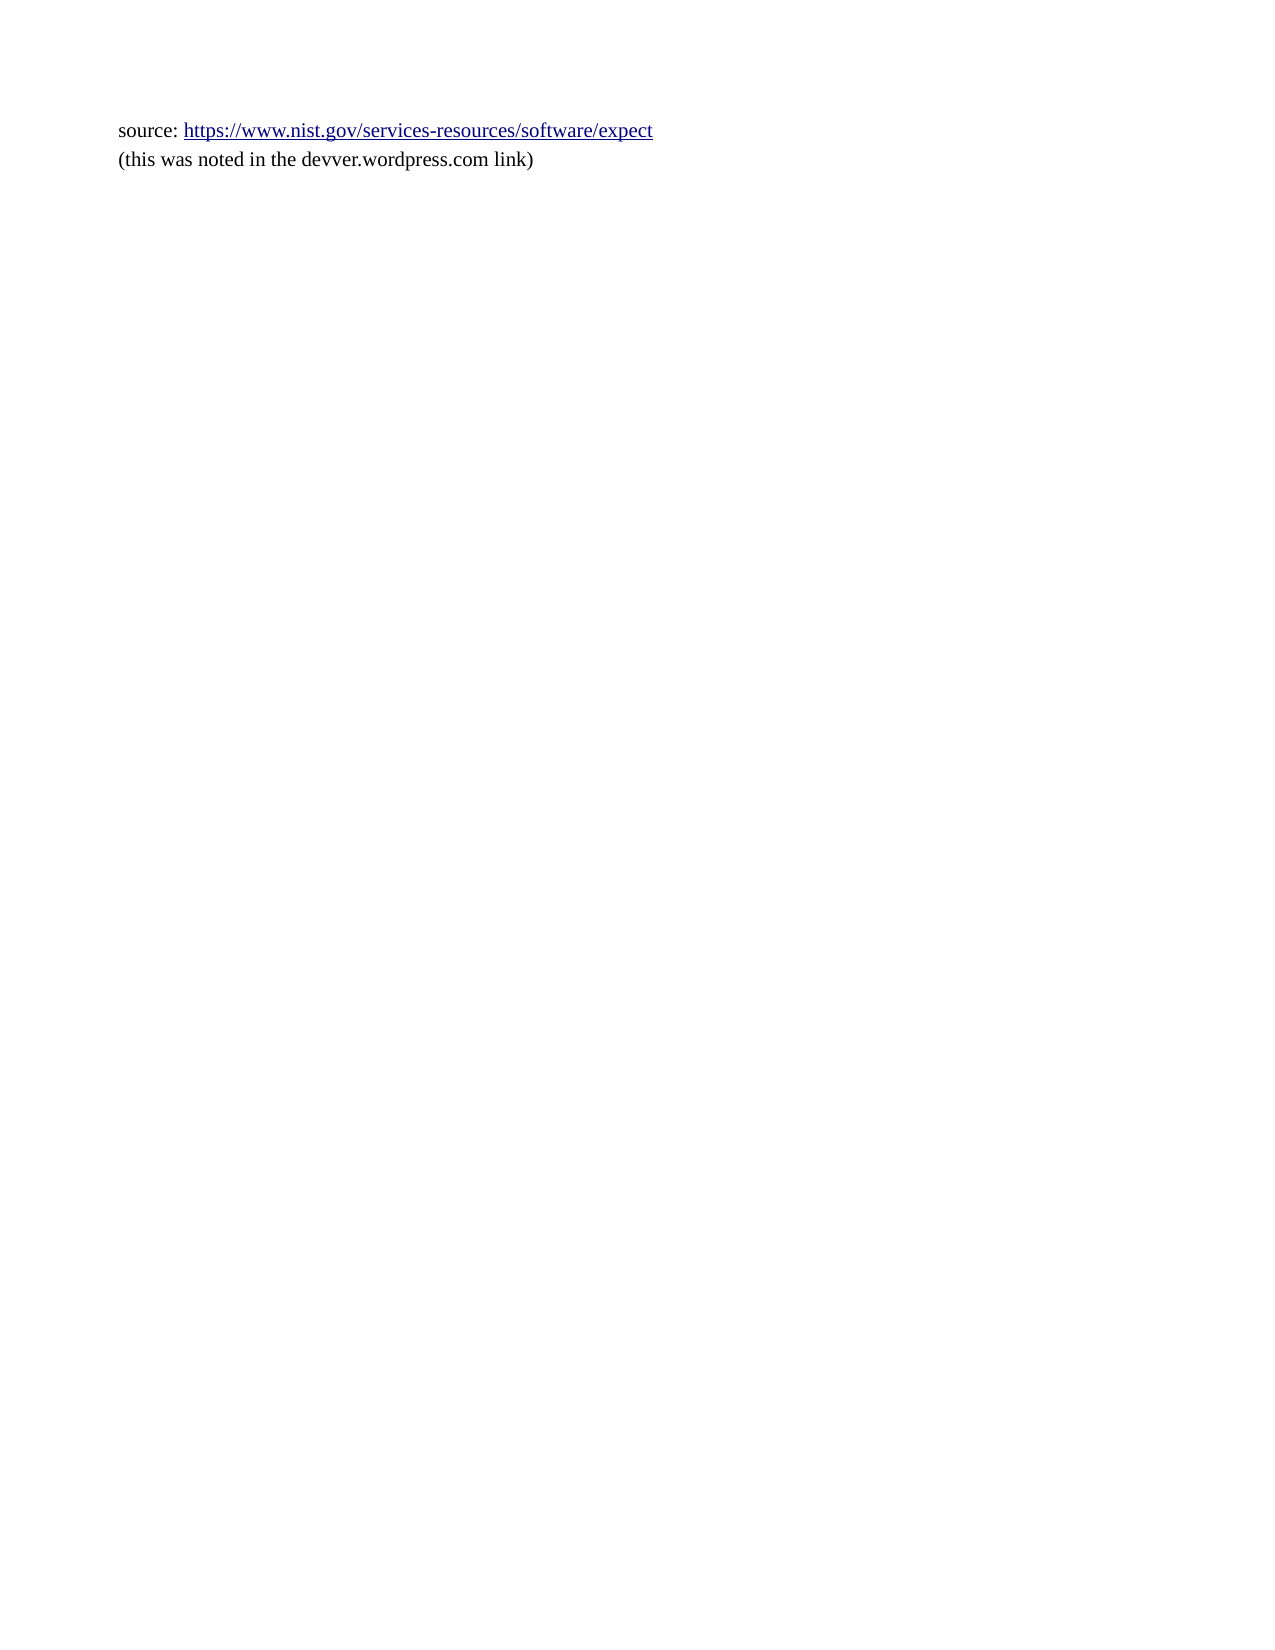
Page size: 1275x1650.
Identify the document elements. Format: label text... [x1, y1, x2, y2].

text source: https://www.nist.gov/services-resources/software/expect (this was noted in the devver.wordpress.com link) [118, 118, 1157, 171]
